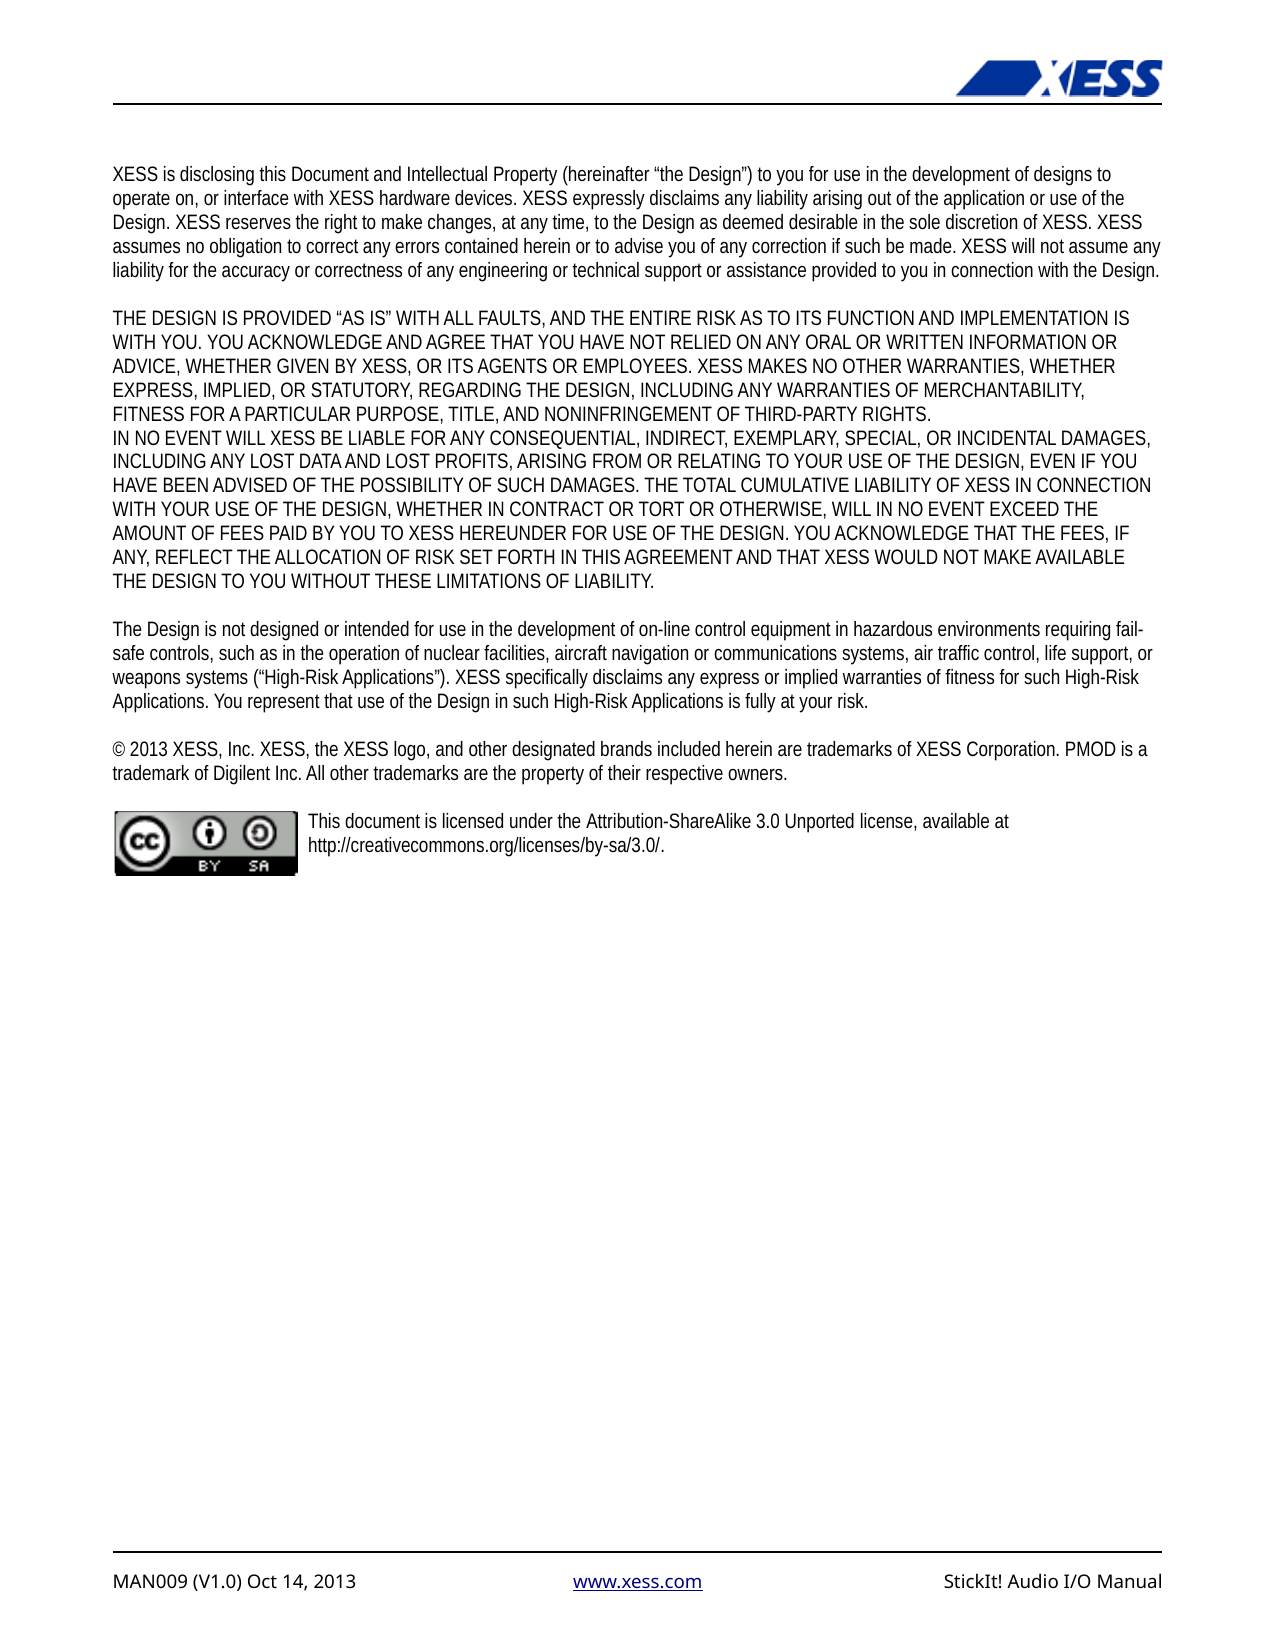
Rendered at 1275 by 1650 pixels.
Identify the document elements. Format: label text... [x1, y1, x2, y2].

text © 2013 XESS, Inc. XESS, the XESS logo, and other designated brands included herein are trademarks of XESS Corporation. PMOD is a trademark of Digilent Inc. All other trademarks are the property of their respective owners. [112, 737, 1162, 785]
text This document is licensed under the Attribution-ShareAlike 3.0 Unported license, available at http://creativecommons.org/licenses/by-sa/3.0/. [308, 809, 1162, 857]
text XESS is disclosing this Document and Intellectual Property (hereinafter “the Design”) to you for use in the development of designs to operate on, or interface with XESS hardware devices. XESS expressly disclaims any liability arising out of the application or use of the Design. XESS reserves the right to make changes, at any time, to the Design as deemed desirable in the sole discretion of XESS. XESS assumes no obligation to correct any errors contained herein or to advise you of any correction if such be made. XESS will not assume any liability for the accuracy or correctness of any engineering or technical support or assistance provided to you in connection with the Design. [112, 162, 1162, 282]
text THE DESIGN IS PROVIDED “AS IS” WITH ALL FAULTS, AND THE ENTIRE RISK AS TO ITS FUNCTION AND IMPLEMENTATION IS WITH YOU. YOU ACKNOWLEDGE AND AGREE THAT YOU HAVE NOT RELIED ON ANY ORAL OR WRITTEN INFORMATION OR ADVICE, WHETHER GIVEN BY XESS, OR ITS AGENTS OR EMPLOYEES. XESS MAKES NO OTHER WARRANTIES, WHETHER EXPRESS, IMPLIED, OR STATUTORY, REGARDING THE DESIGN, INCLUDING ANY WARRANTIES OF MERCHANTABILITY, FITNESS FOR A PARTICULAR PURPOSE, TITLE, AND NONINFRINGEMENT OF THIRD-PARTY RIGHTS. [112, 306, 1162, 426]
picture [955, 60, 1163, 97]
text IN NO EVENT WILL XESS BE LIABLE FOR ANY CONSEQUENTIAL, INDIRECT, EXEMPLARY, SPECIAL, OR INCIDENTAL DAMAGES, INCLUDING ANY LOST DATA AND LOST PROFITS, ARISING FROM OR RELATING TO YOUR USE OF THE DESIGN, EVEN IF YOU HAVE BEEN ADVISED OF THE POSSIBILITY OF SUCH DAMAGES. THE TOTAL CUMULATIVE LIABILITY OF XESS IN CONNECTION WITH YOUR USE OF THE DESIGN, WHETHER IN CONTRACT OR TORT OR OTHERWISE, WILL IN NO EVENT EXCEED THE AMOUNT OF FEES PAID BY YOU TO XESS HEREUNDER FOR USE OF THE DESIGN. YOU ACKNOWLEDGE THAT THE FEES, IF ANY, REFLECT THE ALLOCATION OF RISK SET FORTH IN THIS AGREEMENT AND THAT XESS WOULD NOT MAKE AVAILABLE THE DESIGN TO YOU WITHOUT THESE LIMITATIONS OF LIABILITY. [112, 426, 1162, 593]
picture [114, 811, 298, 876]
text The Design is not designed or intended for use in the development of on-line control equipment in hazardous environments requiring fail-safe controls, such as in the operation of nuclear facilities, aircraft navigation or communications systems, air traffic control, life support, or weapons systems (“High-Risk Applications”). XESS specifically disclaims any express or implied warranties of fitness for such High-Risk Applications. You represent that use of the Design in such High-Risk Applications is fully at your risk. [112, 617, 1162, 713]
